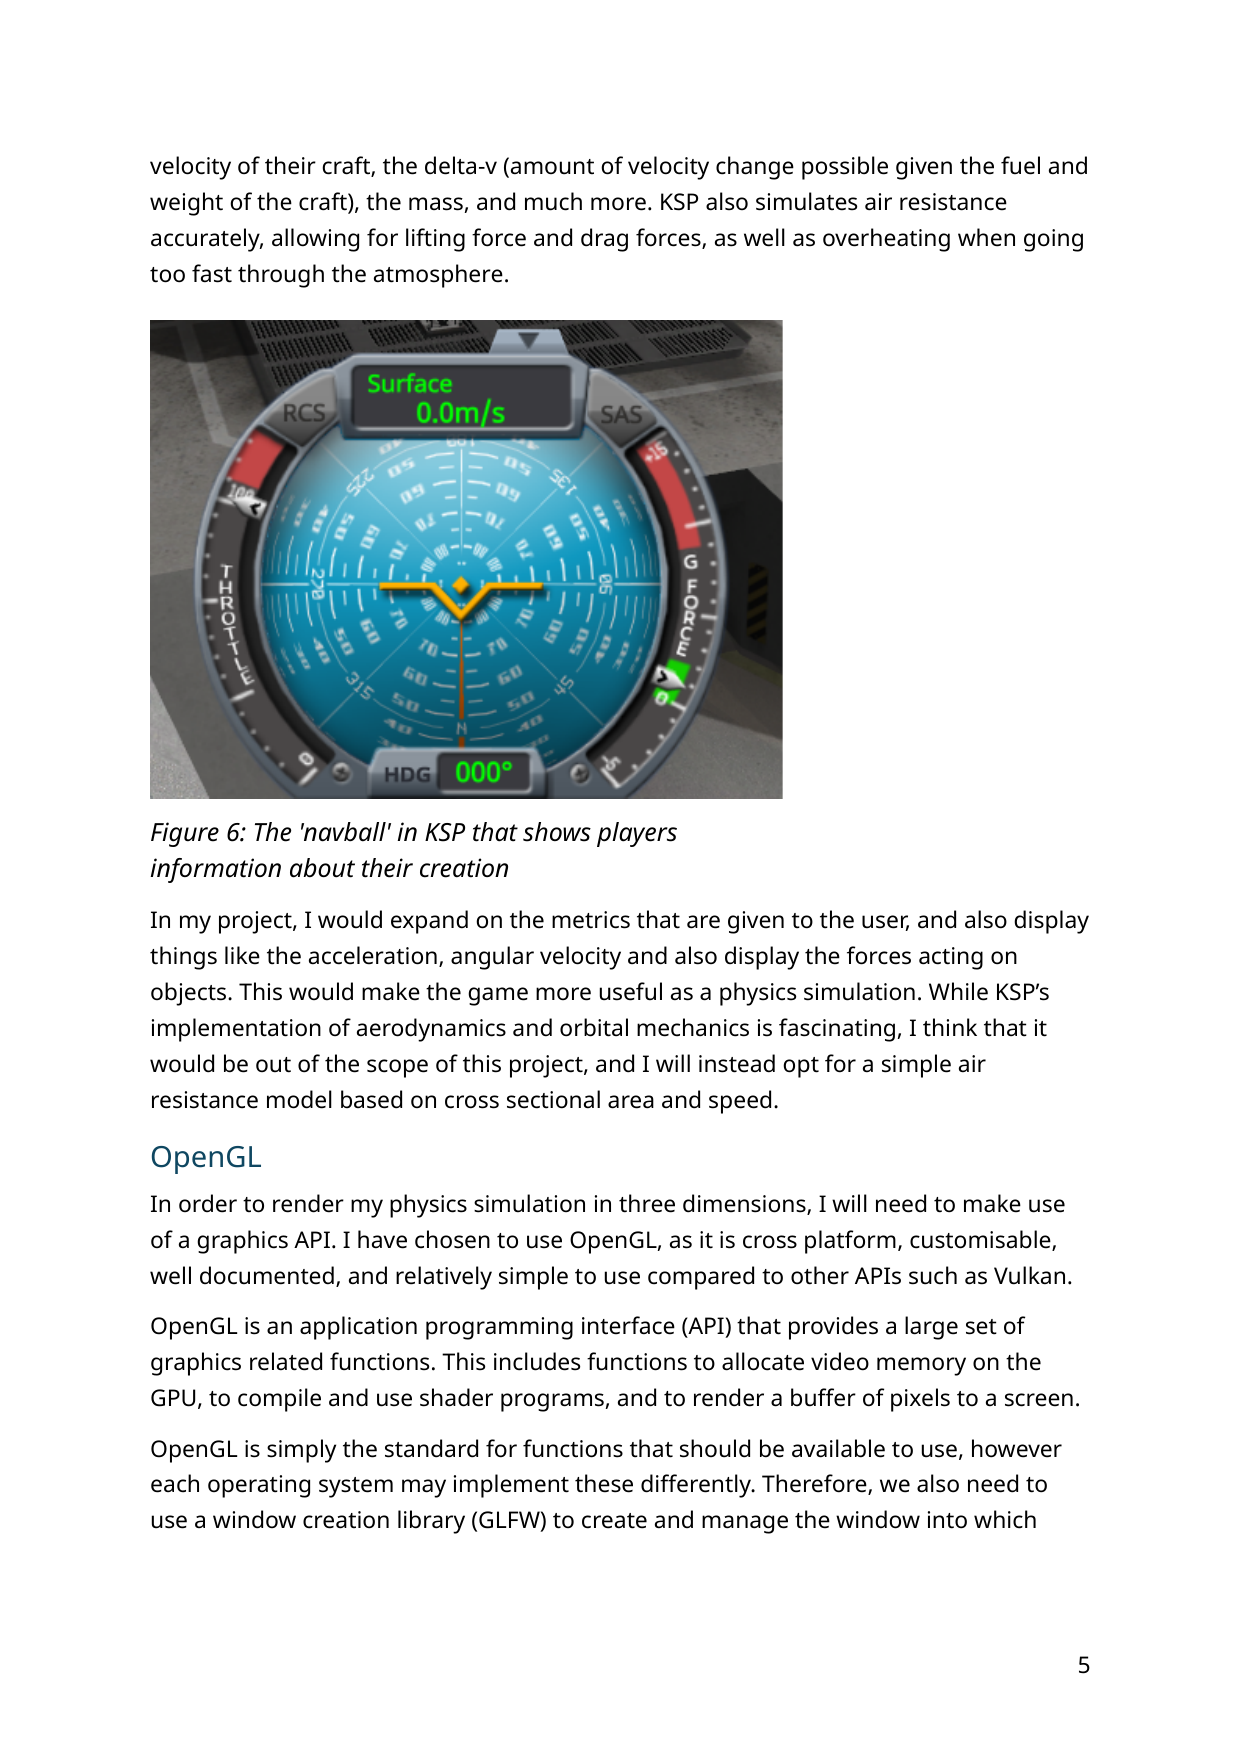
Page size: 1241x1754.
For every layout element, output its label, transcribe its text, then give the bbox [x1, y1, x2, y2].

text In my project, I would expand on the metrics that are given to the user, and also display things like the acceleration, angular velocity and also display the forces acting on objects. This would make the game more useful as a physics simulation. While KSP’s implementation of aerodynamics and orbital mechanics is fascinating, I think that it would be out of the scope of this project, and I will instead opt for a simple air resistance model based on cross sectional area and speed. [150, 904, 1090, 1115]
text OpenGL is simply the standard for functions that should be available to use, however each operating system may implement these differently. Therefore, we also need to use a window creation library (GLFW) to create and manage the window into which [150, 1432, 1090, 1536]
picture [150, 320, 783, 799]
text Figure 6: The 'navball' in KSP that shows players information about their creation [150, 799, 783, 885]
text OpenGL is an application programming interface (API) that provides a large set of graphics related functions. This includes functions to allocate video memory on the GPU, to compile and use shader programs, and to render a buffer of pixels to a screen. [150, 1310, 1090, 1413]
subtitle OpenGL [150, 1137, 1090, 1176]
text In order to render my physics simulation in three dimensions, I will need to make use of a graphics API. I have chosen to use OpenGL, as it is cross platform, customisable, well documented, and relatively simple to use compared to other APIs such as Vulkan. [150, 1188, 1090, 1291]
text velocity of their craft, the delta-v (amount of velocity change possible given the fuel and weight of the craft), the mass, and much more. KSP also simulates air resistance accurately, allowing for lifting force and drag forces, as well as overheating when going too fast through the atmosphere. [150, 150, 1090, 289]
